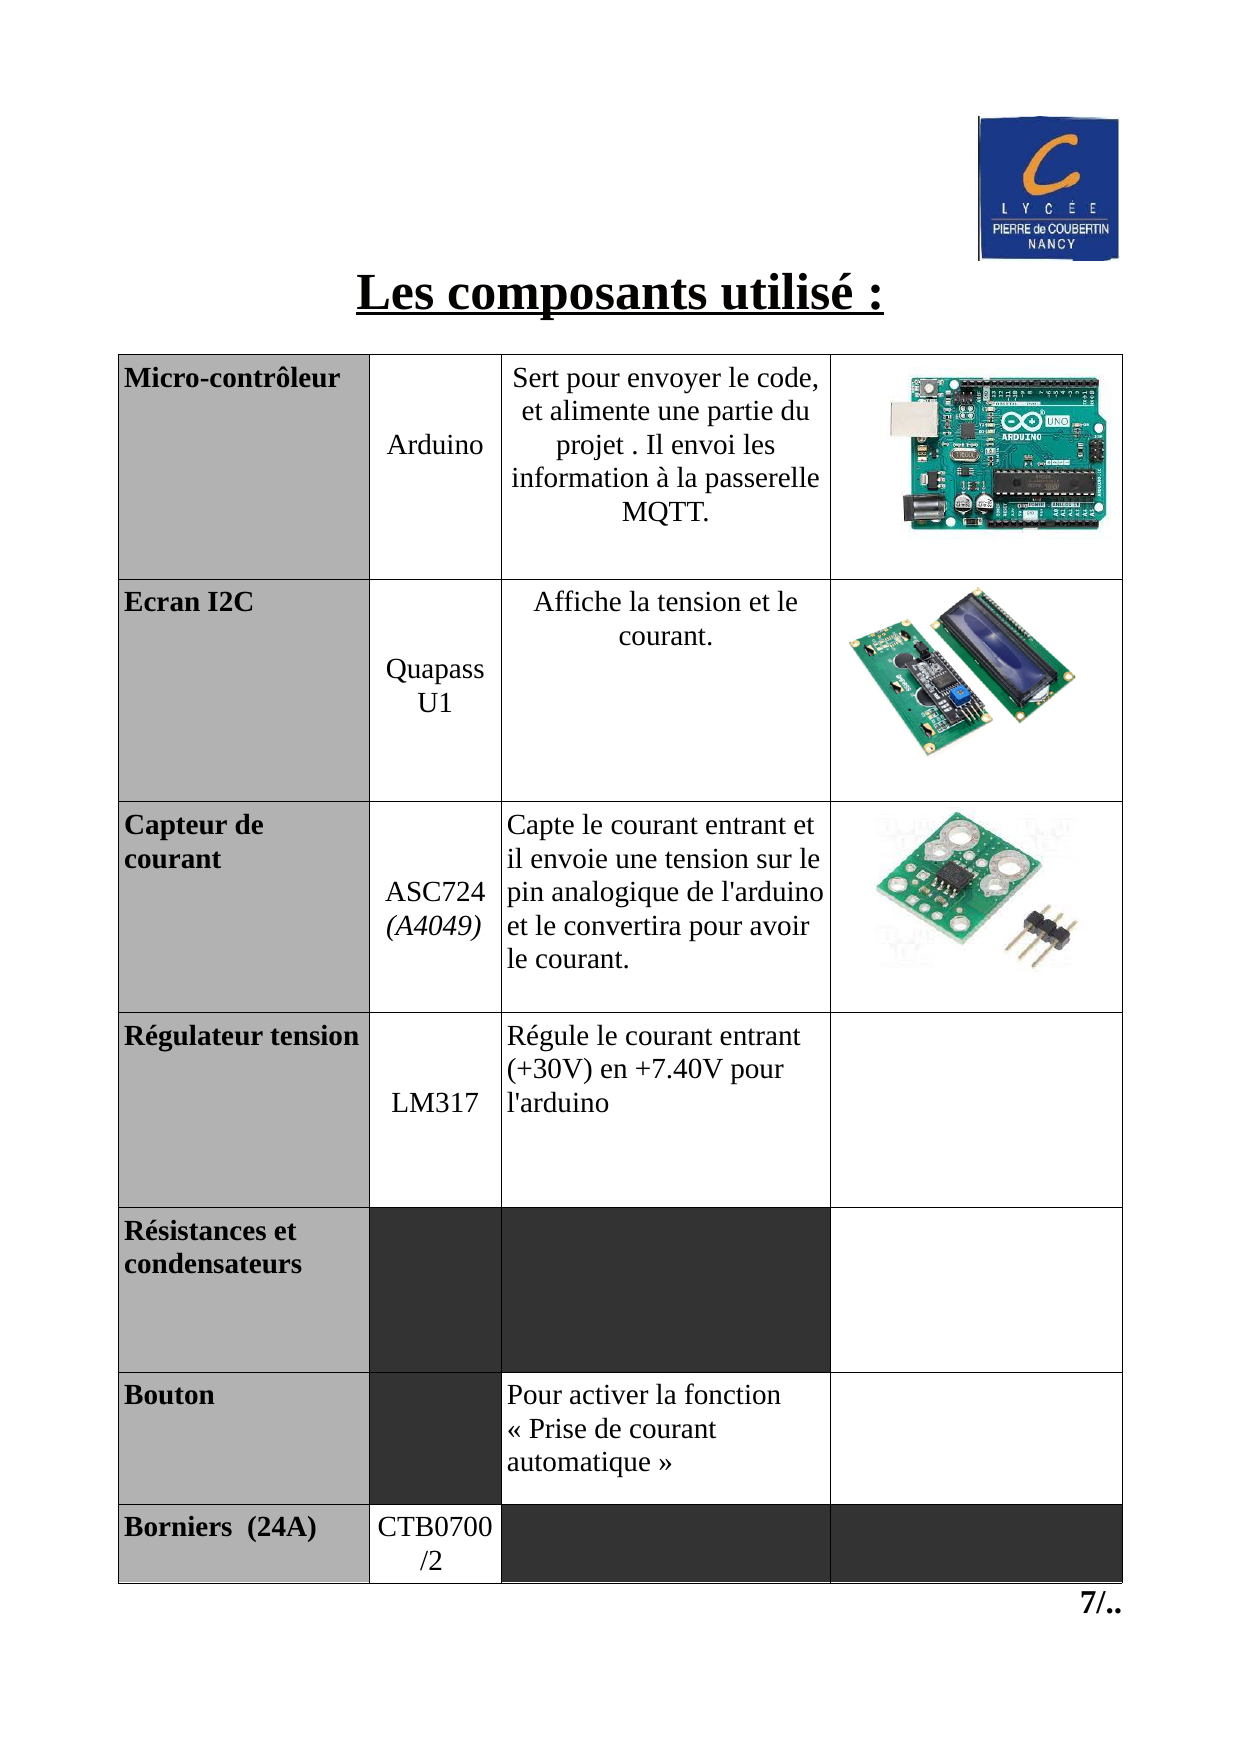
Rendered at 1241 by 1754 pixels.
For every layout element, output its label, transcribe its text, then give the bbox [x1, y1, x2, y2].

table_cell CTB0700/2 [370, 1505, 501, 1582]
table_header Micro-contrôleur [119, 355, 369, 579]
table_cell Capteur de courant [119, 802, 369, 1012]
table_cell [370, 1373, 501, 1504]
table_cell Résistances et condensateurs [119, 1208, 369, 1372]
table_header [831, 540, 1122, 579]
table_cell [831, 1505, 1122, 1582]
table_cell Capte le courant entrant et il envoie une tension sur le pin analogique de l'arduino et le convertira pour avoir le courant. [502, 802, 830, 1012]
text Les composants utilisé : [118, 118, 1122, 321]
table_cell Ecran I2C [119, 580, 369, 801]
table_cell [831, 1013, 1122, 1207]
table_cell [831, 1208, 1122, 1372]
table_cell [831, 580, 1122, 584]
table_cell Affiche la tension et le courant. [502, 580, 830, 801]
picture [866, 807, 1087, 973]
picture [879, 367, 1117, 540]
table_cell [502, 1505, 830, 1582]
table_cell LM317 [370, 1013, 501, 1207]
table_cell [502, 1208, 830, 1372]
table_cell [831, 973, 1122, 1012]
table_cell Régulateur tension [119, 1013, 369, 1207]
text 7/.. [118, 1584, 1122, 1621]
table_cell Pour activer la fonction « Prise de courant automatique » [502, 1373, 830, 1504]
table_header [831, 355, 1122, 539]
table_header Sert pour envoyer le code, et alimente une partie du projet . Il envoi les information à la passerelle MQTT. [502, 355, 830, 579]
table_cell Quapass U1 [370, 580, 501, 801]
table_cell [831, 802, 1122, 972]
table_cell [831, 1373, 1122, 1504]
table_cell [831, 585, 1122, 801]
table_header Arduino [370, 355, 501, 579]
table_cell Régule le courant entrant (+30V) en +7.40V pour l'arduino [502, 1013, 830, 1207]
table_cell Bouton [119, 1373, 369, 1504]
table_cell Borniers (24A) [119, 1505, 369, 1582]
table_cell [370, 1208, 501, 1372]
picture [975, 116, 1120, 261]
picture [845, 584, 1090, 763]
table_cell ASC724 (A4049) [370, 802, 501, 1012]
